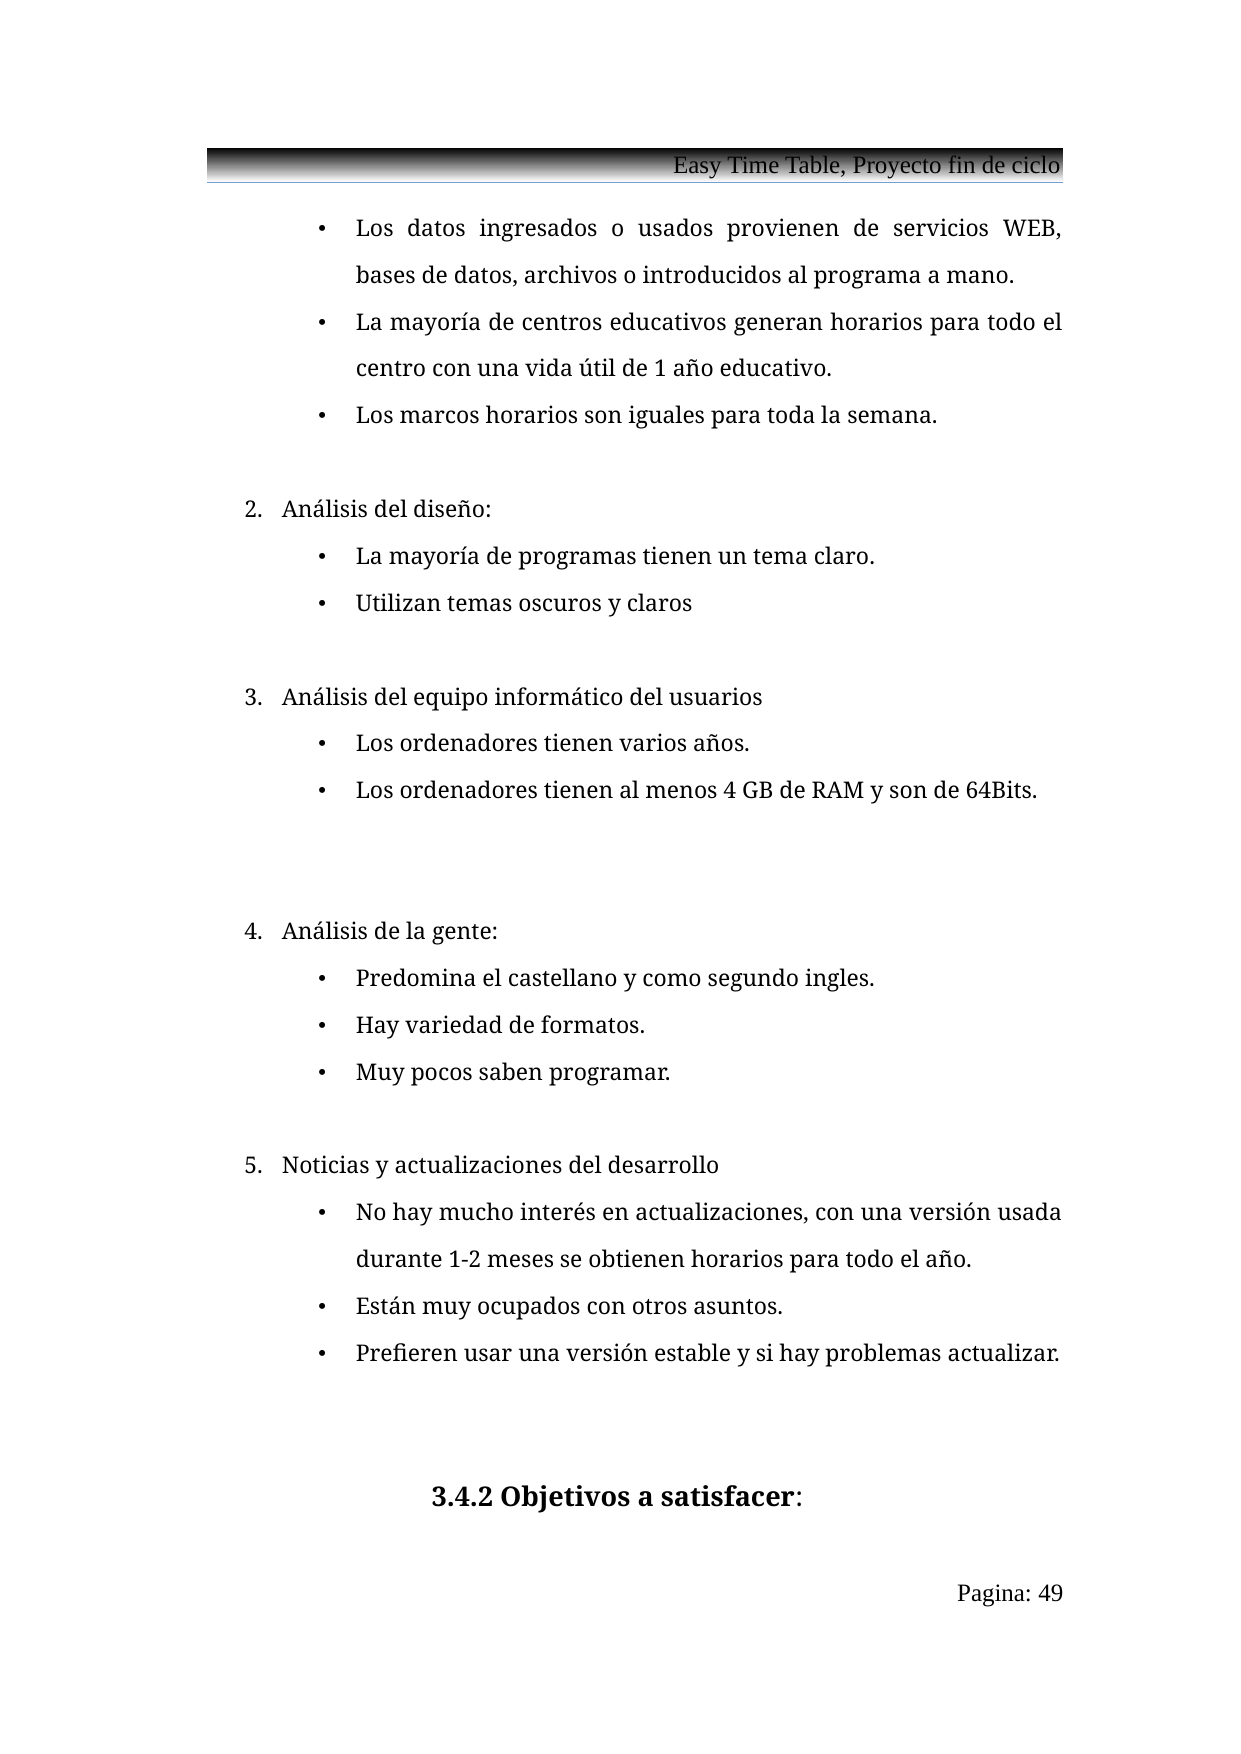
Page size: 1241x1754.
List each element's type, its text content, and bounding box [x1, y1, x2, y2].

list Análisis de la gente: [244, 915, 1063, 946]
list No hay mucho interés en actualizaciones, con una versión usada durante 1-2 meses se obtienen horarios para todo el año. [318, 1196, 1063, 1274]
list La mayoría de centros educativos generan horarios para todo el centro con una vida útil de 1 año educativo. [318, 306, 1063, 384]
text 3.4.2 Objetivos a satisfacer: [207, 1477, 1063, 1514]
list Prefieren usar una versión estable y si hay problemas actualizar. [318, 1337, 1063, 1368]
list Los ordenadores tienen varios años. [318, 727, 1063, 759]
list Los datos ingresados o usados provienen de servicios WEB, bases de datos, archivos o introducidos al programa a mano. [318, 212, 1063, 290]
list Noticias y actualizaciones del desarrollo [244, 1149, 1063, 1181]
list Predomina el castellano y como segundo ingles. [318, 962, 1063, 993]
list Hay variedad de formatos. [318, 1009, 1063, 1040]
list Los ordenadores tienen al menos 4 GB de RAM y son de 64Bits. [318, 774, 1063, 806]
list La mayoría de programas tienen un tema claro. [318, 540, 1063, 571]
list Utilizan temas oscuros y claros [318, 587, 1063, 618]
list Análisis del diseño: [244, 493, 1063, 524]
list Muy pocos saben programar. [318, 1056, 1063, 1087]
list Análisis del equipo informático del usuarios [244, 681, 1063, 712]
list Los marcos horarios son iguales para toda la semana. [318, 399, 1063, 431]
list Están muy ocupados con otros asuntos. [318, 1290, 1063, 1321]
